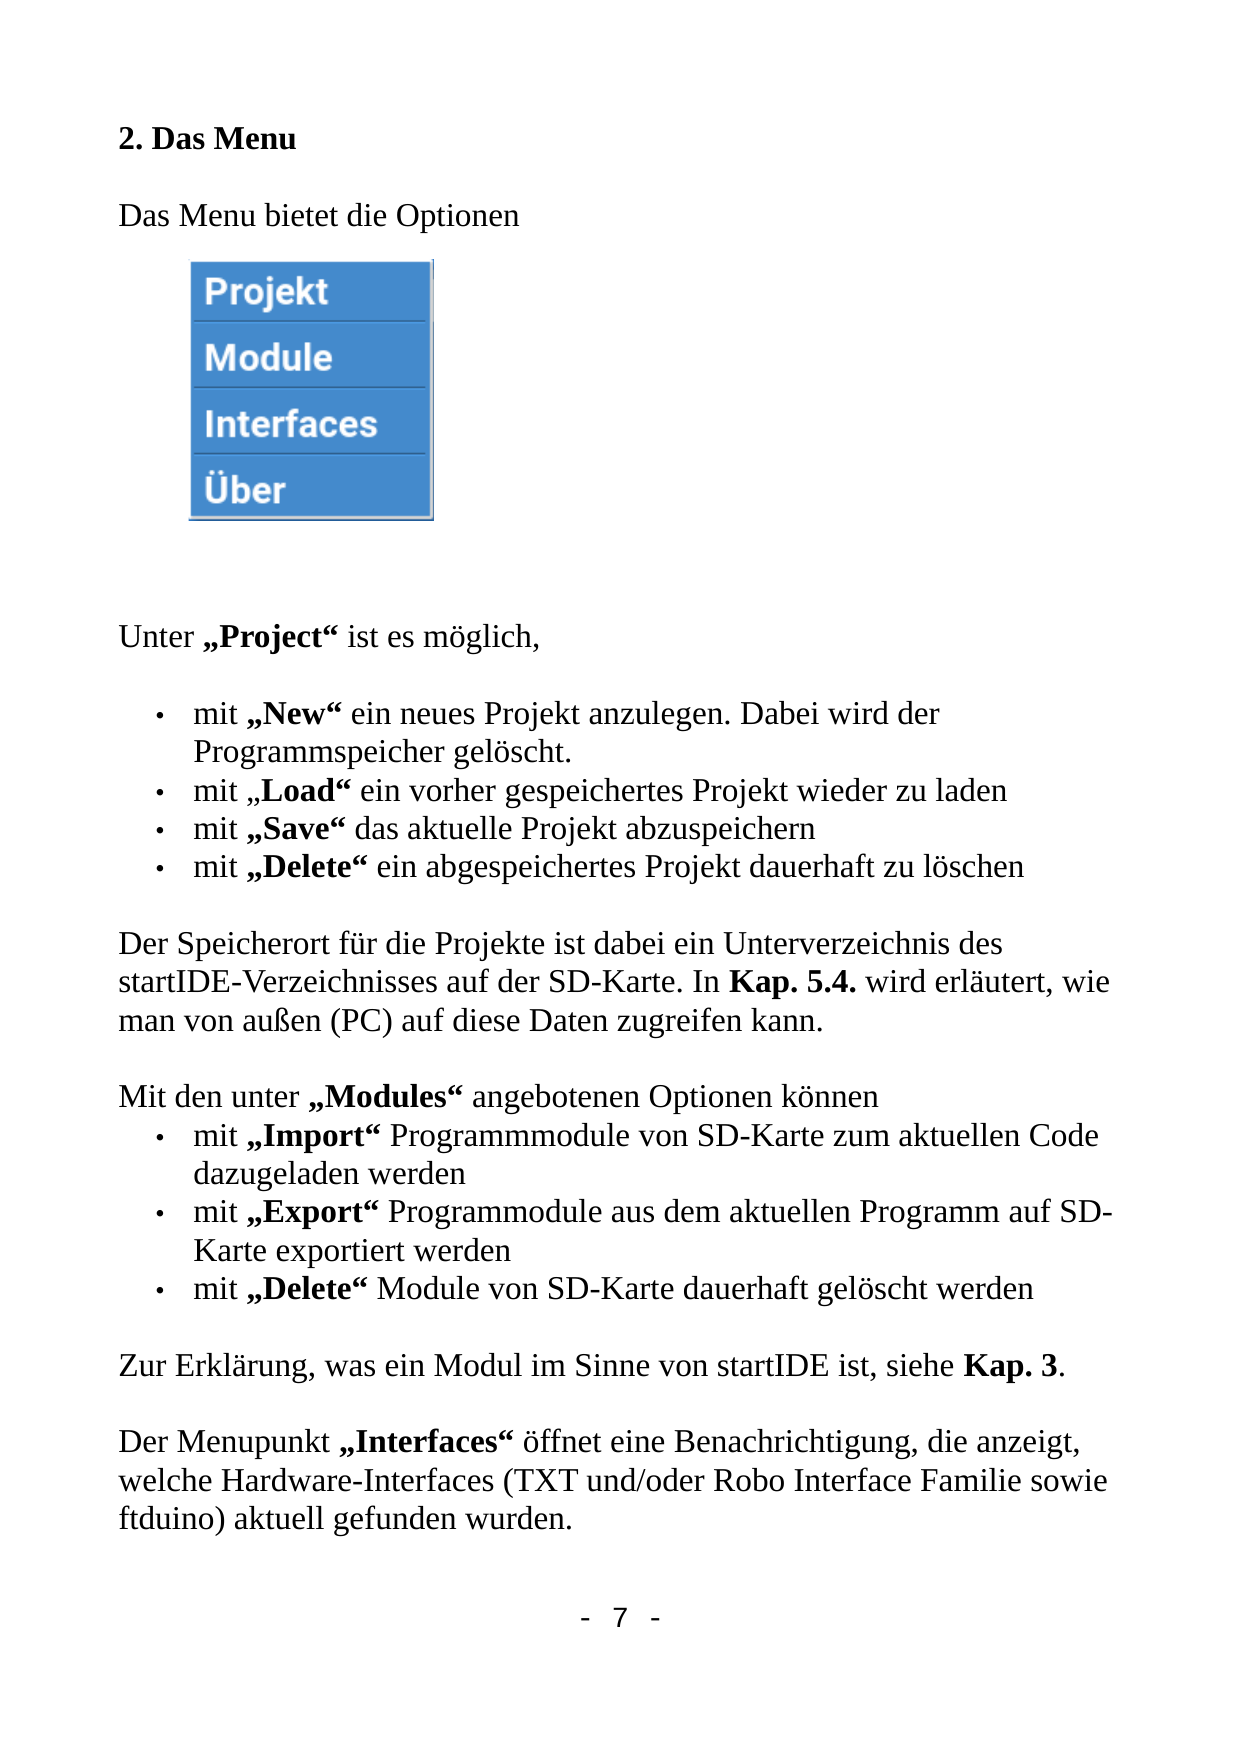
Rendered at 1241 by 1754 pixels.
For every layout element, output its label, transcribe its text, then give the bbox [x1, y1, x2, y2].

list mit „Save“ das aktuelle Projekt abzuspeichern [156, 808, 1122, 846]
text Der Speicherort für die Projekte ist dabei ein Unterverzeichnis des startIDE-Verzeichnisses auf der SD-Karte. In Kap. 5.4. wird erläutert, wie man von außen (PC) auf diese Daten zugreifen kann. [118, 923, 1122, 1038]
list mit „New“ ein neues Projekt anzulegen. Dabei wird der Programmspeicher gelöscht. [156, 693, 1122, 770]
text 2. Das Menu [118, 118, 1122, 156]
list mit „Load“ ein vorher gespeichertes Projekt wieder zu laden [156, 770, 1122, 808]
picture [188, 259, 434, 521]
list mit „Delete“ ein abgespeichertes Projekt dauerhaft zu löschen [156, 846, 1122, 885]
text Mit den unter „Modules“ angebotenen Optionen können [118, 1076, 1122, 1115]
text Der Menupunkt „Interfaces“ öffnet eine Benachrichtigung, die anzeigt, welche Hardware-Interfaces (TXT und/oder Robo Interface Familie sowie ftduino) aktuell gefunden wurden. [118, 1421, 1122, 1536]
list mit „Export“ Programmodule aus dem aktuellen Programm auf SD-Karte exportiert werden [156, 1191, 1122, 1268]
list mit „Import“ Programmmodule von SD-Karte zum aktuellen Code dazugeladen werden [156, 1115, 1122, 1191]
text Unter „Project“ ist es möglich, [118, 616, 1122, 655]
text Zur Erklärung, was ein Modul im Sinne von startIDE ist, siehe Kap. 3. [118, 1345, 1122, 1383]
text Das Menu bietet die Optionen [118, 195, 1122, 233]
list mit „Delete“ Module von SD-Karte dauerhaft gelöscht werden [156, 1268, 1122, 1306]
